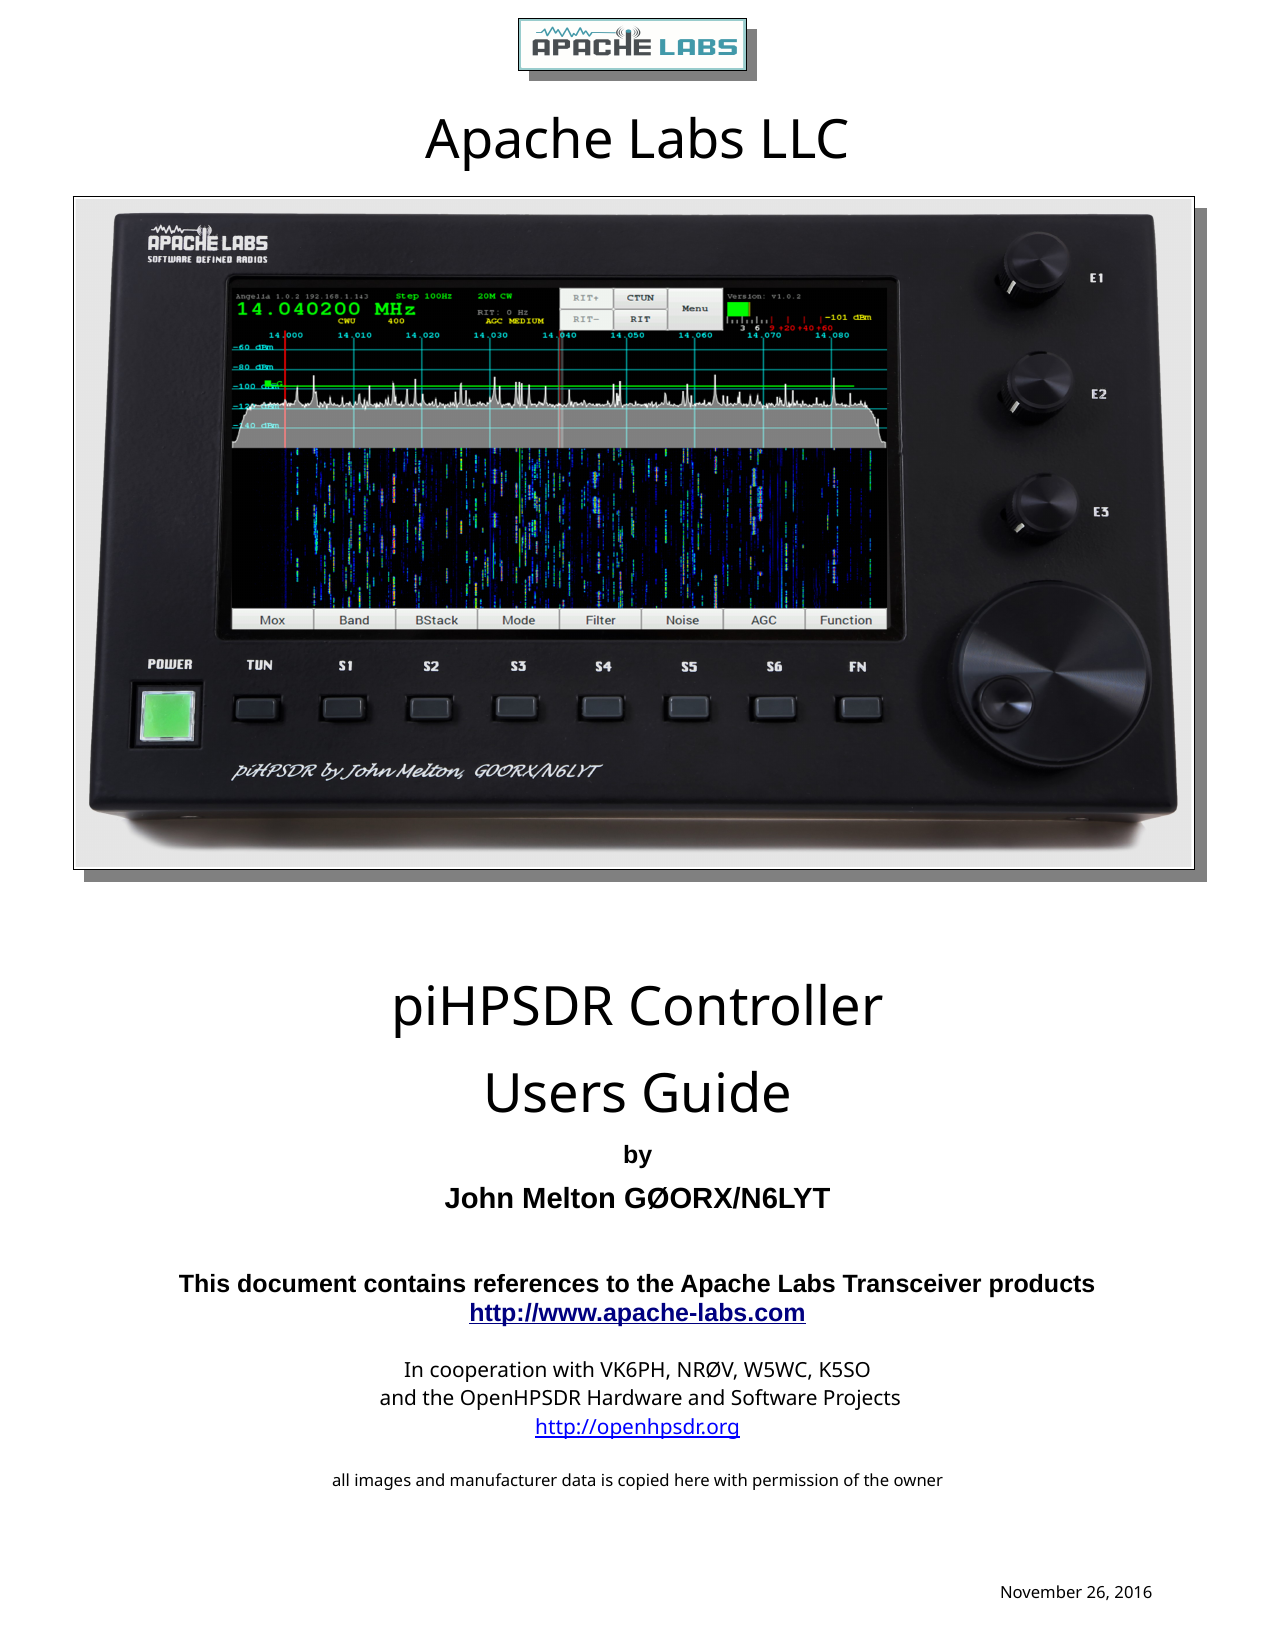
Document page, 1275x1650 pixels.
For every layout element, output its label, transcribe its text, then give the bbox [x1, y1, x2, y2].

picture [521, 21, 744, 68]
text http://www.apache-labs.com [118, 1298, 1157, 1326]
text http://openhpsdr.org [118, 1412, 1157, 1440]
text all images and manufacturer data is copied here with permission of the owner [118, 1469, 1157, 1492]
text This document contains references to the Apache Labs Transceiver products [118, 1269, 1157, 1298]
text by [118, 1140, 1157, 1169]
text piHPSDR Controller [118, 968, 1157, 1042]
text and the OpenHPSDR Hardware and Software Projects [118, 1383, 1157, 1412]
picture [75, 199, 1192, 867]
text John Melton GØORX/N6LYT [118, 1182, 1157, 1215]
text Users Guide [118, 1054, 1157, 1128]
text In cooperation with VK6PH, NRØV, W5WC, K5SO [118, 1355, 1157, 1383]
text Apache Labs LLC [118, 100, 1157, 174]
